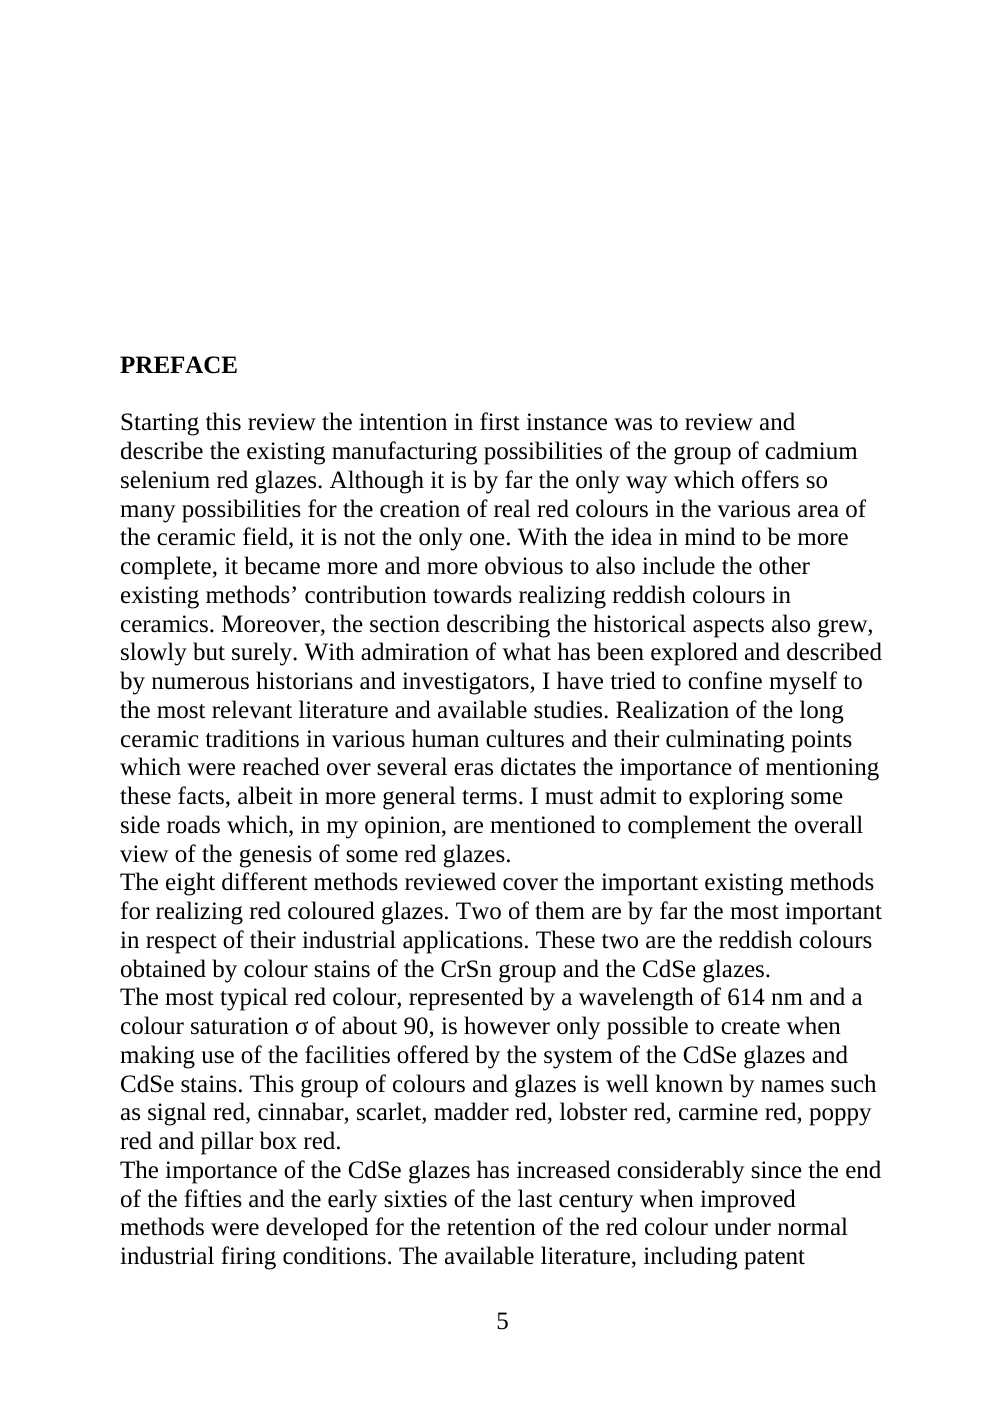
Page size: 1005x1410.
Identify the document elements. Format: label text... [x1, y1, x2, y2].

text The eight different methods reviewed cover the important existing methods for realizing red coloured glazes. Two of them are by far the most important in respect of their industrial applications. These two are the reddish colours obtained by colour stains of the CrSn group and the CdSe glazes. [120, 867, 885, 982]
text The importance of the CdSe glazes has increased considerably since the end of the fifties and the early sixties of the last century when improved methods were developed for the retention of the red colour under normal industrial firing conditions. The available literature, including patent [120, 1155, 885, 1270]
text The most typical red colour, represented by a wavelength of 614 nm and a colour saturation σ of about 90, is however only possible to create when making use of the facilities offered by the system of the CdSe glazes and CdSe stains. This group of colours and glazes is well known by names such as signal red, cinnabar, scarlet, madder red, lobster red, carmine red, poppy red and pillar box red. [120, 982, 885, 1155]
text Starting this review the intention in first instance was to review and describe the existing manufacturing possibilities of the group of cadmium selenium red glazes. Although it is by far the only way which offers so many possibilities for the creation of real red colours in the various area of the ceramic field, it is not the only one. With the idea in mind to be more complete, it became more and more obvious to also include the other existing methods’ contribution towards realizing reddish colours in ceramics. Moreover, the section describing the historical aspects also grew, slowly but surely. With admiration of what has been explored and described by numerous historians and investigators, I have tried to confine myself to the most relevant literature and available studies. Realization of the long ceramic traditions in various human cultures and their culminating points which were reached over several eras dictates the importance of mentioning these facts, albeit in more general terms. I must admit to exploring some side roads which, in my opinion, are mentioned to complement the overall view of the genesis of some red glazes. [120, 407, 885, 867]
text PREFACE [120, 350, 885, 379]
